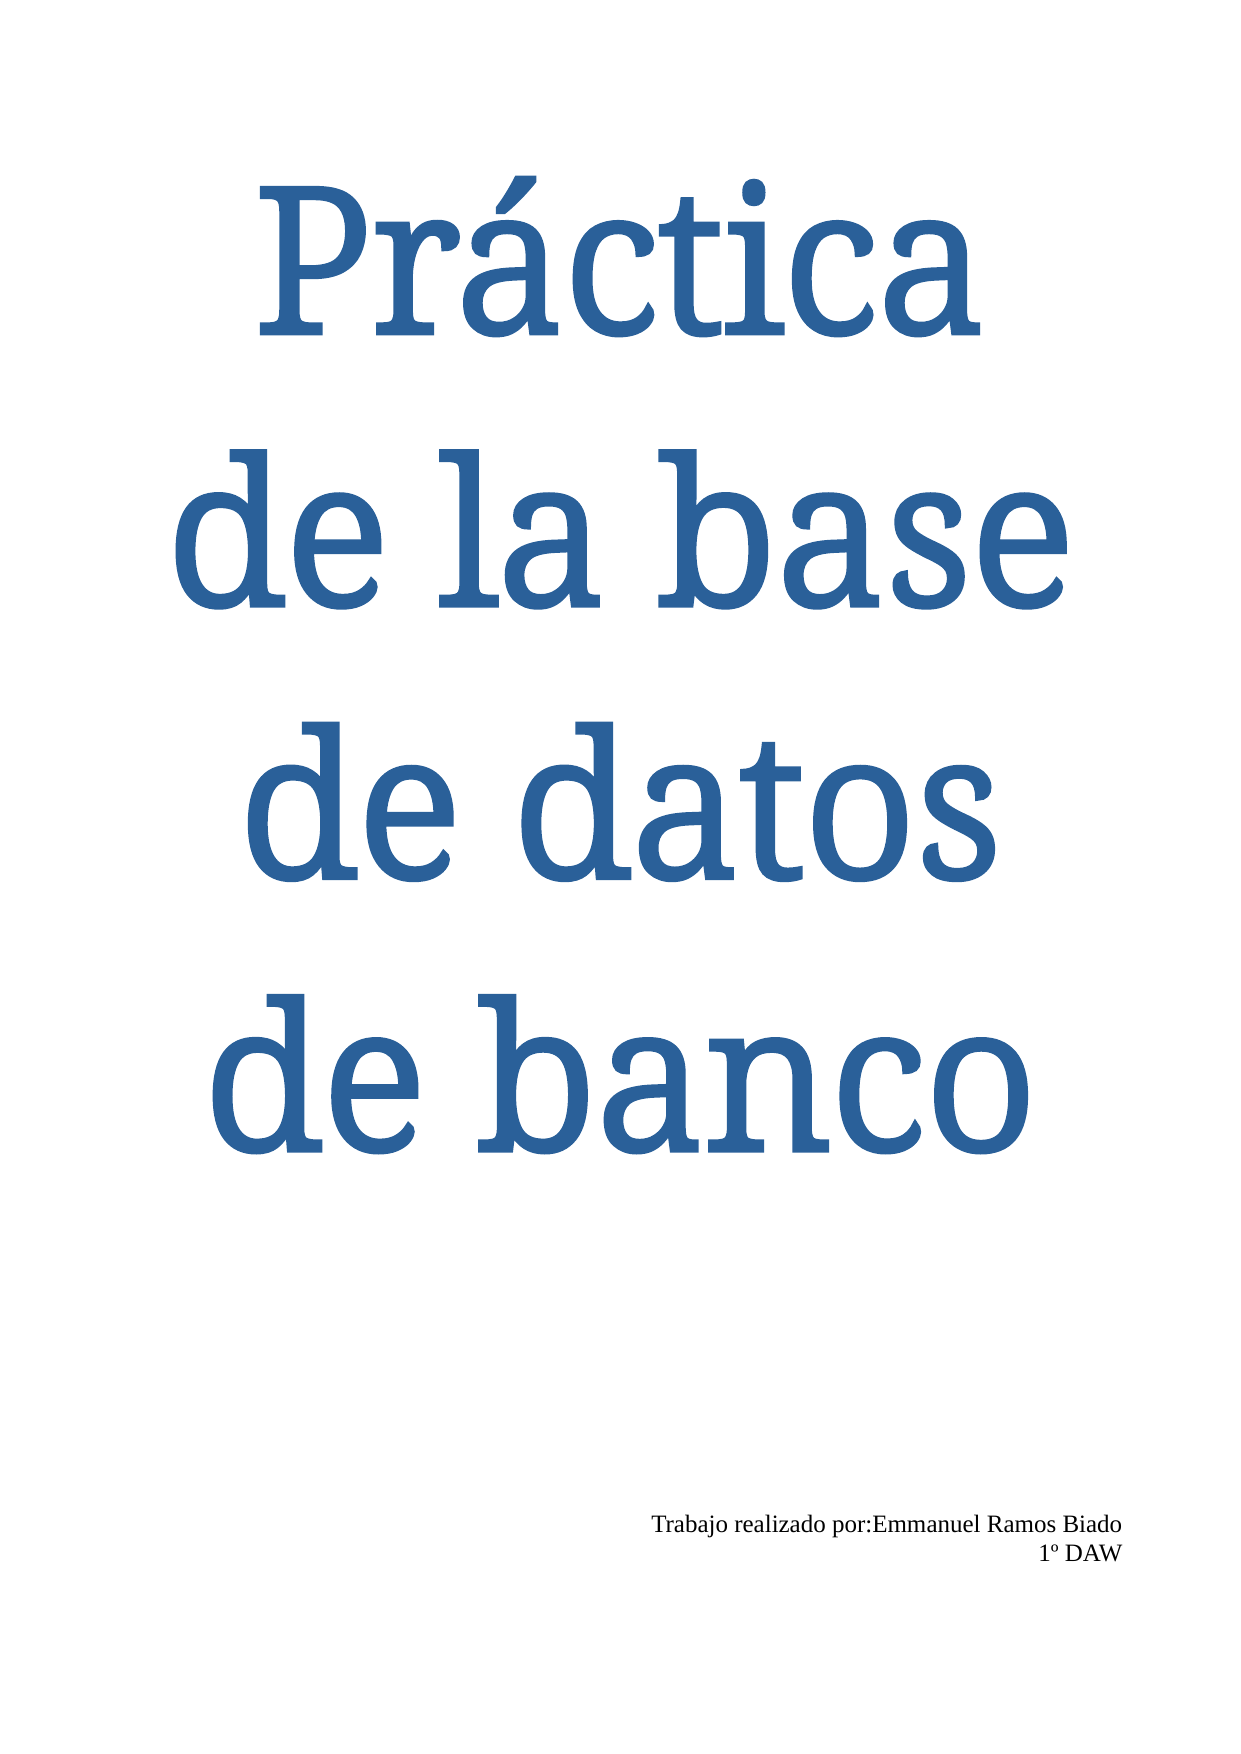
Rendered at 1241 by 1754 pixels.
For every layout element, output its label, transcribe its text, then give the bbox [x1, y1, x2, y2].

text 1º DAW [118, 1538, 1122, 1566]
text Práctica de la base de datos de banco [118, 118, 1122, 1208]
text Trabajo realizado por:Emmanuel Ramos Biado [118, 1509, 1122, 1538]
